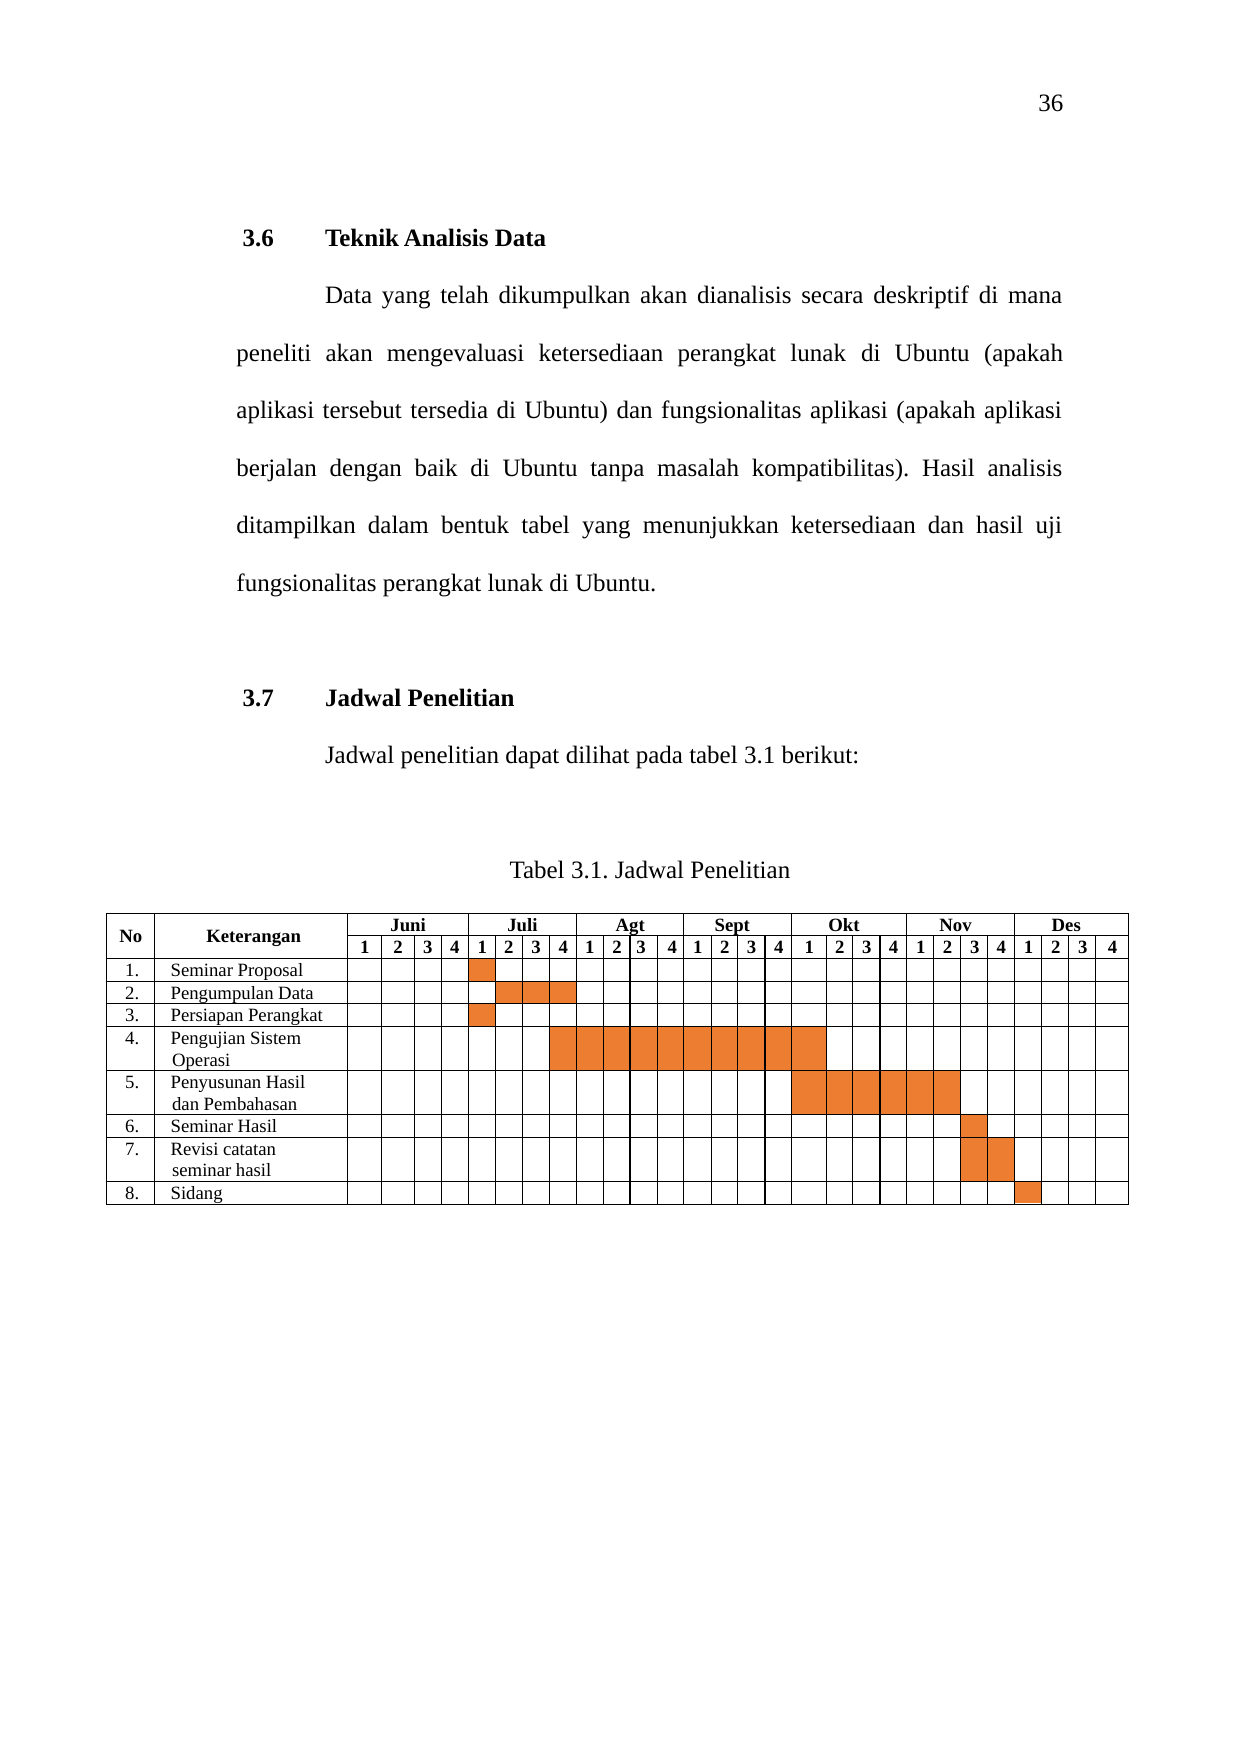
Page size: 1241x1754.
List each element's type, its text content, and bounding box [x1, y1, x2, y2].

table_cell [881, 959, 906, 981]
text Data yang telah dikumpulkan akan dianalisis secara deskriptif di mana peneliti akan mengevaluasi ketersediaan perangkat lunak di Ubuntu (apakah aplikasi tersebut tersedia di Ubuntu) dan fungsionalitas aplikasi (apakah aplikasi berjalan dengan baik di Ubuntu tanpa masalah kompatibilitas). Hasil analisis ditampilkan dalam bentuk tabel yang menunjukkan ketersediaan dan hasil uji fungsionalitas perangkat lunak di Ubuntu. [236, 280, 1063, 597]
table_cell [712, 1138, 737, 1181]
table_cell [577, 1027, 603, 1070]
table_cell [684, 1138, 711, 1181]
table_cell [1015, 1004, 1041, 1026]
table_cell 1 [907, 936, 933, 958]
table_header Juli [469, 914, 576, 935]
table_cell [604, 1071, 629, 1114]
table_cell [523, 1004, 549, 1026]
table_cell [1042, 1138, 1068, 1181]
table_header Okt [792, 914, 906, 935]
table_cell 4 [658, 936, 683, 958]
table_cell [550, 982, 576, 1003]
table_cell [658, 1071, 683, 1114]
table_cell [712, 1071, 737, 1114]
table_cell [738, 1027, 764, 1070]
table_cell [1096, 1115, 1128, 1137]
table_cell 7. [107, 1138, 154, 1181]
table_cell [1096, 1027, 1128, 1070]
table_cell [961, 1115, 987, 1137]
table_cell [1042, 1071, 1068, 1114]
table_header Sept [684, 914, 791, 935]
table_cell [348, 982, 381, 1003]
table_cell [658, 1182, 683, 1203]
table_cell [988, 1138, 1014, 1181]
table_cell [853, 1115, 879, 1137]
table_cell [496, 1004, 522, 1026]
table_cell [496, 1182, 522, 1203]
table_cell [604, 959, 629, 981]
table_cell [415, 1138, 441, 1181]
table_cell [658, 1115, 683, 1137]
table_cell [469, 1004, 495, 1026]
table_cell [766, 959, 791, 981]
table_cell [684, 1115, 711, 1137]
table_cell Persiapan Perangkat [155, 1004, 347, 1026]
table_cell [415, 1004, 441, 1026]
table_cell [523, 1115, 549, 1137]
table_cell [382, 1182, 414, 1203]
table_cell [415, 1182, 441, 1203]
table_cell [496, 1138, 522, 1181]
table_cell [523, 1071, 549, 1114]
table_cell [496, 1071, 522, 1114]
table_cell [1015, 1027, 1041, 1070]
table_cell [766, 1004, 791, 1026]
table_cell [712, 1027, 737, 1070]
table_cell 3 [523, 936, 549, 958]
table_cell [988, 1027, 1014, 1070]
table_cell [1069, 1027, 1095, 1070]
table_cell [881, 1027, 906, 1070]
table_cell [853, 959, 879, 981]
table_cell [738, 959, 764, 981]
table_cell [658, 959, 683, 981]
table_header Juni [348, 914, 468, 935]
table_cell [1042, 1027, 1068, 1070]
table_cell [881, 1115, 906, 1137]
table_cell 2 [827, 936, 852, 958]
table_cell 2 [1042, 936, 1068, 958]
table_cell [496, 1027, 522, 1070]
table_cell [934, 1071, 960, 1114]
table_cell [961, 1138, 987, 1181]
table_cell [577, 959, 603, 981]
table_cell [658, 1138, 683, 1181]
table_cell [907, 1071, 933, 1114]
table_cell [382, 1027, 414, 1070]
table_cell [523, 1027, 549, 1070]
table_cell [934, 1115, 960, 1137]
table_cell [550, 959, 576, 981]
table_cell [442, 1027, 468, 1070]
table_cell 2 [496, 936, 522, 958]
table_cell [1069, 982, 1095, 1003]
table_cell [988, 1004, 1014, 1026]
table_cell [853, 1027, 879, 1070]
table_cell 1 [684, 936, 711, 958]
table_cell [631, 1115, 657, 1137]
table_cell [550, 1027, 576, 1070]
table_cell [792, 1182, 826, 1203]
table_cell 3 [415, 936, 441, 958]
table_cell [766, 1182, 791, 1203]
table_cell 4 [881, 936, 906, 958]
table_cell [766, 1027, 791, 1070]
table_cell [415, 1071, 441, 1114]
table_cell Seminar Proposal [155, 959, 347, 981]
table_cell 4 [766, 936, 791, 958]
table_cell [415, 959, 441, 981]
table_cell [415, 1027, 441, 1070]
table_cell [1042, 1182, 1068, 1203]
text Tabel 3.1. Jadwal penelitian [236, 855, 1063, 884]
table_header Des [1015, 914, 1128, 935]
table_cell [766, 1071, 791, 1114]
table_cell [934, 1182, 960, 1203]
table_cell [827, 959, 852, 981]
table_cell [382, 1004, 414, 1026]
table_cell [907, 982, 933, 1003]
table_cell [934, 1138, 960, 1181]
table_cell [1096, 1138, 1128, 1181]
table_cell [712, 982, 737, 1003]
table_cell [827, 1071, 852, 1114]
table_cell [382, 1071, 414, 1114]
table_cell 8. [107, 1182, 154, 1203]
table_cell [348, 1138, 381, 1181]
table_header Nov [907, 914, 1014, 935]
table_cell [934, 1027, 960, 1070]
table_cell [577, 1138, 603, 1181]
table_cell [827, 1004, 852, 1026]
table_cell [382, 1115, 414, 1137]
table_cell 1 [1015, 936, 1041, 958]
table_cell [550, 1004, 576, 1026]
table_cell [988, 959, 1014, 981]
table_cell [469, 982, 495, 1003]
table_cell [631, 1182, 657, 1203]
table_cell 2 [712, 936, 737, 958]
table_cell [382, 959, 414, 981]
table_cell Sidang [155, 1182, 347, 1203]
table_cell [577, 1182, 603, 1203]
table_cell 4 [988, 936, 1014, 958]
table_header Agt [577, 914, 683, 935]
table_cell [415, 982, 441, 1003]
table_cell [907, 1004, 933, 1026]
table_cell 6. [107, 1115, 154, 1137]
table_cell [550, 1138, 576, 1181]
table_cell [631, 959, 657, 981]
table_cell [631, 982, 657, 1003]
table_cell Pengujian Sistem Operasi [155, 1027, 347, 1070]
table_cell [792, 1138, 826, 1181]
table_cell [348, 1027, 381, 1070]
table_cell [934, 1004, 960, 1026]
table_cell [907, 1182, 933, 1203]
table_cell [792, 1071, 826, 1114]
table_cell [604, 1138, 629, 1181]
table_cell [631, 1027, 657, 1070]
table_cell [1069, 1004, 1095, 1026]
table_cell [469, 959, 495, 981]
table_cell [712, 1004, 737, 1026]
table_cell [523, 959, 549, 981]
table_cell [1015, 1182, 1041, 1203]
table_cell [496, 982, 522, 1003]
table_cell [469, 1071, 495, 1114]
table_cell [658, 982, 683, 1003]
table_cell [684, 959, 711, 981]
table_cell 2 [604, 936, 629, 958]
table_cell [658, 1027, 683, 1070]
table_cell [792, 959, 826, 981]
table_cell [853, 1004, 879, 1026]
table_cell [988, 1182, 1014, 1203]
table_cell [469, 1138, 495, 1181]
table_cell [961, 982, 987, 1003]
table_cell [577, 1071, 603, 1114]
table_cell [827, 1138, 852, 1181]
table_cell [712, 1182, 737, 1203]
table_cell [577, 1115, 603, 1137]
table_cell [684, 1027, 711, 1070]
table_cell [684, 1071, 711, 1114]
table_cell [1096, 1182, 1128, 1203]
table_cell [1015, 982, 1041, 1003]
table_cell [604, 1115, 629, 1137]
table_cell Revisi catatan seminar hasil [155, 1138, 347, 1181]
table_cell [881, 1182, 906, 1203]
table_cell [684, 1004, 711, 1026]
table_cell [631, 1004, 657, 1026]
table_cell [442, 1182, 468, 1203]
table_cell [604, 1027, 629, 1070]
table_cell 3 [631, 936, 657, 958]
table_cell [738, 982, 764, 1003]
table_cell 3 [961, 936, 987, 958]
table_cell [415, 1115, 441, 1137]
table_cell 1 [792, 936, 826, 958]
table_cell [1042, 1115, 1068, 1137]
table_cell [1096, 982, 1128, 1003]
table_cell [988, 982, 1014, 1003]
table_cell [684, 1182, 711, 1203]
subtitle Teknik Analisis Data [236, 223, 1063, 252]
table_cell [631, 1138, 657, 1181]
table_cell [907, 1027, 933, 1070]
table_cell 2 [382, 936, 414, 958]
table_cell [523, 982, 549, 1003]
table_cell 4. [107, 1027, 154, 1070]
table_cell 1. [107, 959, 154, 981]
subtitle Jadwal Penelitian [236, 683, 1063, 712]
table_cell [442, 982, 468, 1003]
table_cell [496, 1115, 522, 1137]
table_cell [442, 1115, 468, 1137]
table_cell [1069, 1138, 1095, 1181]
table_cell [550, 1071, 576, 1114]
table_cell [348, 1115, 381, 1137]
table_cell 3 [853, 936, 879, 958]
table_cell [1069, 1071, 1095, 1114]
table_cell [792, 1115, 826, 1137]
table_cell [738, 1138, 764, 1181]
table_cell [738, 1115, 764, 1137]
table_cell [881, 1004, 906, 1026]
table_cell [631, 1071, 657, 1114]
table_cell [348, 1182, 381, 1203]
table_cell 4 [550, 936, 576, 958]
table_cell [1042, 982, 1068, 1003]
table_cell [577, 1004, 603, 1026]
table_cell 5. [107, 1071, 154, 1114]
table_cell [881, 1138, 906, 1181]
table_cell [469, 1115, 495, 1137]
table_cell 1 [577, 936, 603, 958]
table_cell [442, 1071, 468, 1114]
table_cell [934, 959, 960, 981]
table_cell [738, 1071, 764, 1114]
table_cell Penyusunan Hasil dan Pembahasan [155, 1071, 347, 1114]
table_header No [107, 914, 154, 958]
table_cell [1015, 1115, 1041, 1137]
table_cell [442, 1004, 468, 1026]
text Jadwal penelitian dapat dilihat pada tabel 3.1 berikut: [236, 740, 1063, 769]
table_cell [496, 959, 522, 981]
table_cell [827, 1182, 852, 1203]
table_cell [792, 1027, 826, 1070]
table_cell [469, 1182, 495, 1203]
table_header Keterangan [155, 914, 347, 958]
table_cell [348, 1004, 381, 1026]
table_cell [684, 982, 711, 1003]
table_cell [712, 1115, 737, 1137]
table_cell [658, 1004, 683, 1026]
table_cell 3 [738, 936, 764, 958]
table_cell [712, 959, 737, 981]
table_cell [604, 1182, 629, 1203]
table_cell [961, 1182, 987, 1203]
table_cell [1096, 1004, 1128, 1026]
table_cell 1 [469, 936, 495, 958]
table_cell [853, 1182, 879, 1203]
table_cell [604, 982, 629, 1003]
table_cell [881, 1071, 906, 1114]
table_cell 3 [1069, 936, 1095, 958]
table_cell [1096, 959, 1128, 981]
table_cell [604, 1004, 629, 1026]
table_cell [442, 1138, 468, 1181]
table_cell [766, 1115, 791, 1137]
table_cell [792, 1004, 826, 1026]
table_cell [1015, 1138, 1041, 1181]
table_cell [853, 1138, 879, 1181]
table_cell [961, 1027, 987, 1070]
table_cell 3. [107, 1004, 154, 1026]
table_cell 4 [442, 936, 468, 958]
table_cell Pengumpulan Data [155, 982, 347, 1003]
table_cell [961, 1004, 987, 1026]
table_cell [1015, 959, 1041, 981]
table_cell 1 [348, 936, 381, 958]
table_cell [523, 1182, 549, 1203]
table_cell [827, 1115, 852, 1137]
table_cell [550, 1182, 576, 1203]
table_cell [934, 982, 960, 1003]
table_cell [961, 1071, 987, 1114]
table_cell [988, 1115, 1014, 1137]
table_cell [1069, 959, 1095, 981]
table_cell [853, 1071, 879, 1114]
table_cell [853, 982, 879, 1003]
table_cell [792, 982, 826, 1003]
table_cell [907, 1115, 933, 1137]
table_cell [961, 959, 987, 981]
table_cell [1069, 1182, 1095, 1203]
table_cell [577, 982, 603, 1003]
table_cell [382, 982, 414, 1003]
table_cell [1042, 1004, 1068, 1026]
table_cell [1042, 959, 1068, 981]
table_cell [1069, 1115, 1095, 1137]
table_cell 2 [934, 936, 960, 958]
table_cell 2. [107, 982, 154, 1003]
table_cell [523, 1138, 549, 1181]
table_cell 4 [1096, 936, 1128, 958]
table_cell [738, 1004, 764, 1026]
table_cell [907, 1138, 933, 1181]
table_cell [827, 1027, 852, 1070]
table_cell [827, 982, 852, 1003]
table_cell [988, 1071, 1014, 1114]
table_cell [766, 982, 791, 1003]
table_cell [382, 1138, 414, 1181]
table_cell [1015, 1071, 1041, 1114]
table_cell [469, 1027, 495, 1070]
table_cell [348, 1071, 381, 1114]
table_cell Seminar Hasil [155, 1115, 347, 1137]
table_cell [738, 1182, 764, 1203]
table_cell [550, 1115, 576, 1137]
table_cell [907, 959, 933, 981]
table_cell [1096, 1071, 1128, 1114]
table_cell [348, 959, 381, 981]
table_cell [442, 959, 468, 981]
table_cell [881, 982, 906, 1003]
table_cell [766, 1138, 791, 1181]
